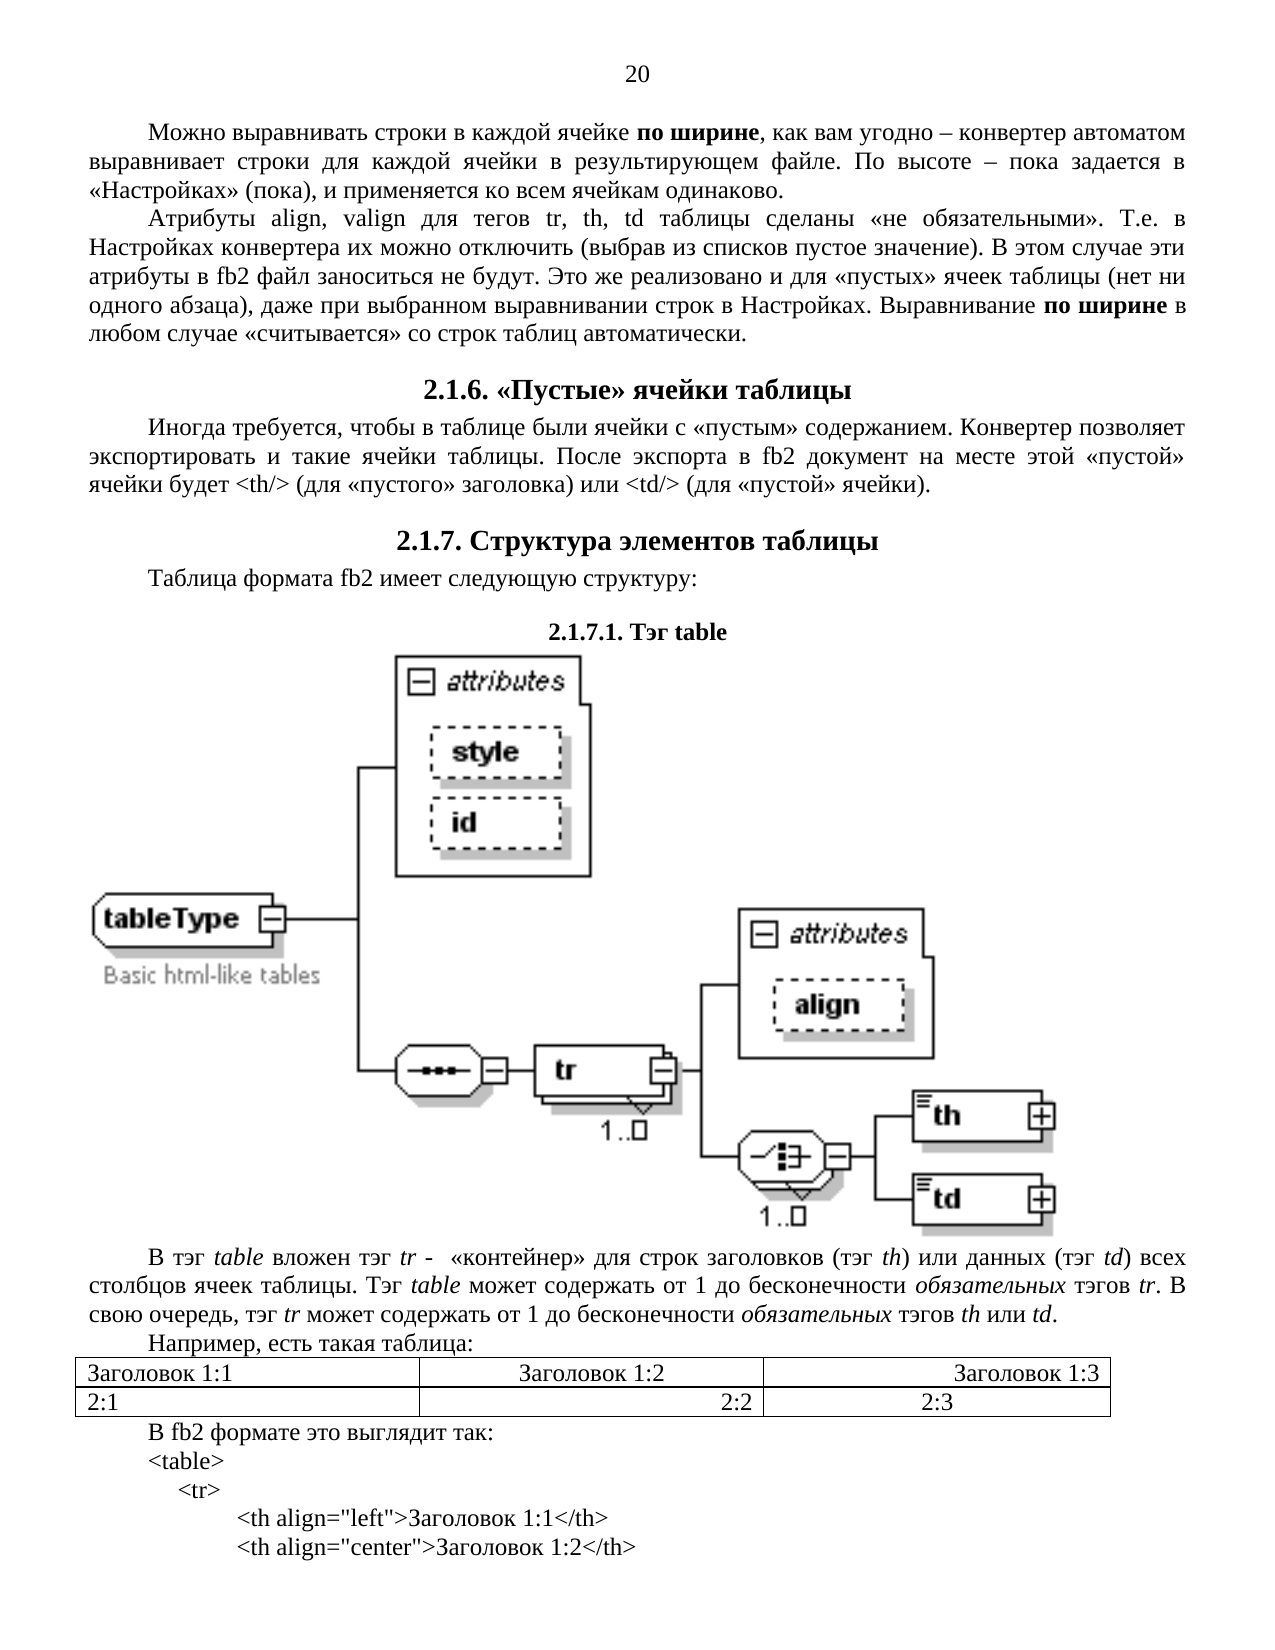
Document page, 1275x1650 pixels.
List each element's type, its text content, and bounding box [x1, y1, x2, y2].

text Атрибуты align, valign для тегов tr, th, td таблицы сделаны «не обязательными». Т.е. в Настройках конвертера их можно отключить (выбрав из списков пустое значение). В этом случае эти атрибуты в fb2 файл заноситься не будут. Это же реализовано и для «пустых» ячеек таблицы (нет ни одного абзаца), даже при выбранном выравнивании строк в Настройках. Выравнивание по ширине в любом случае «считывается» со строк таблиц автоматически. [89, 203, 1186, 347]
text <tr> [89, 1475, 1186, 1503]
text <th align="left">Заголовок 1:1</th> [162, 1503, 1186, 1532]
subtitle 2.1.7.1. Тэг table [89, 617, 1186, 646]
text В fb2 формате это выглядит так: [89, 1417, 1186, 1446]
table_cell 2:3 [764, 1388, 1110, 1416]
text <th align="center">Заголовок 1:2</th> [162, 1532, 1186, 1561]
table_cell 2:2 [420, 1388, 763, 1416]
subtitle 2.1.6. «Пустые» ячейки таблицы [89, 372, 1186, 406]
text Таблица формата fb2 имеет следующую структуру: [89, 563, 1186, 592]
text Иногда требуется, чтобы в таблице были ячейки с «пустым» содержанием. Конвертер позволяет экспортировать и такие ячейки таблицы. После экспорта в fb2 документ на месте этой «пустой» ячейки будет <th/> (для «пустого» заголовка) или <td/> (для «пустой» ячейки). [89, 412, 1186, 498]
table_header Заголовок 1:1 [76, 1358, 419, 1386]
picture [88, 652, 1064, 1242]
table_header Заголовок 1:3 [764, 1358, 1110, 1386]
text Можно выравнивать строки в каждой ячейке по ширине, как вам угодно – конвертер автоматом выравнивает строки для каждой ячейки в результирующем файле. По высоте – пока задается в «Настройках» (пока), и применяется ко всем ячейкам одинаково. [89, 117, 1186, 203]
text В тэг table вложен тэг tr - «контейнер» для строк заголовков (тэг th) или данных (тэг td) всех столбцов ячеек таблицы. Тэг table может содержать от 1 до бесконечности обязательных тэгов tr. В свою очередь, тэг tr может содержать от 1 до бесконечности обязательных тэгов th или td. [89, 1242, 1186, 1328]
table_header Заголовок 1:2 [420, 1358, 763, 1386]
subtitle 2.1.7. Структура элементов таблицы [89, 523, 1186, 557]
table_cell 2:1 [76, 1388, 419, 1416]
text <table> [89, 1446, 1186, 1475]
text Например, есть такая таблица: [89, 1328, 1186, 1357]
